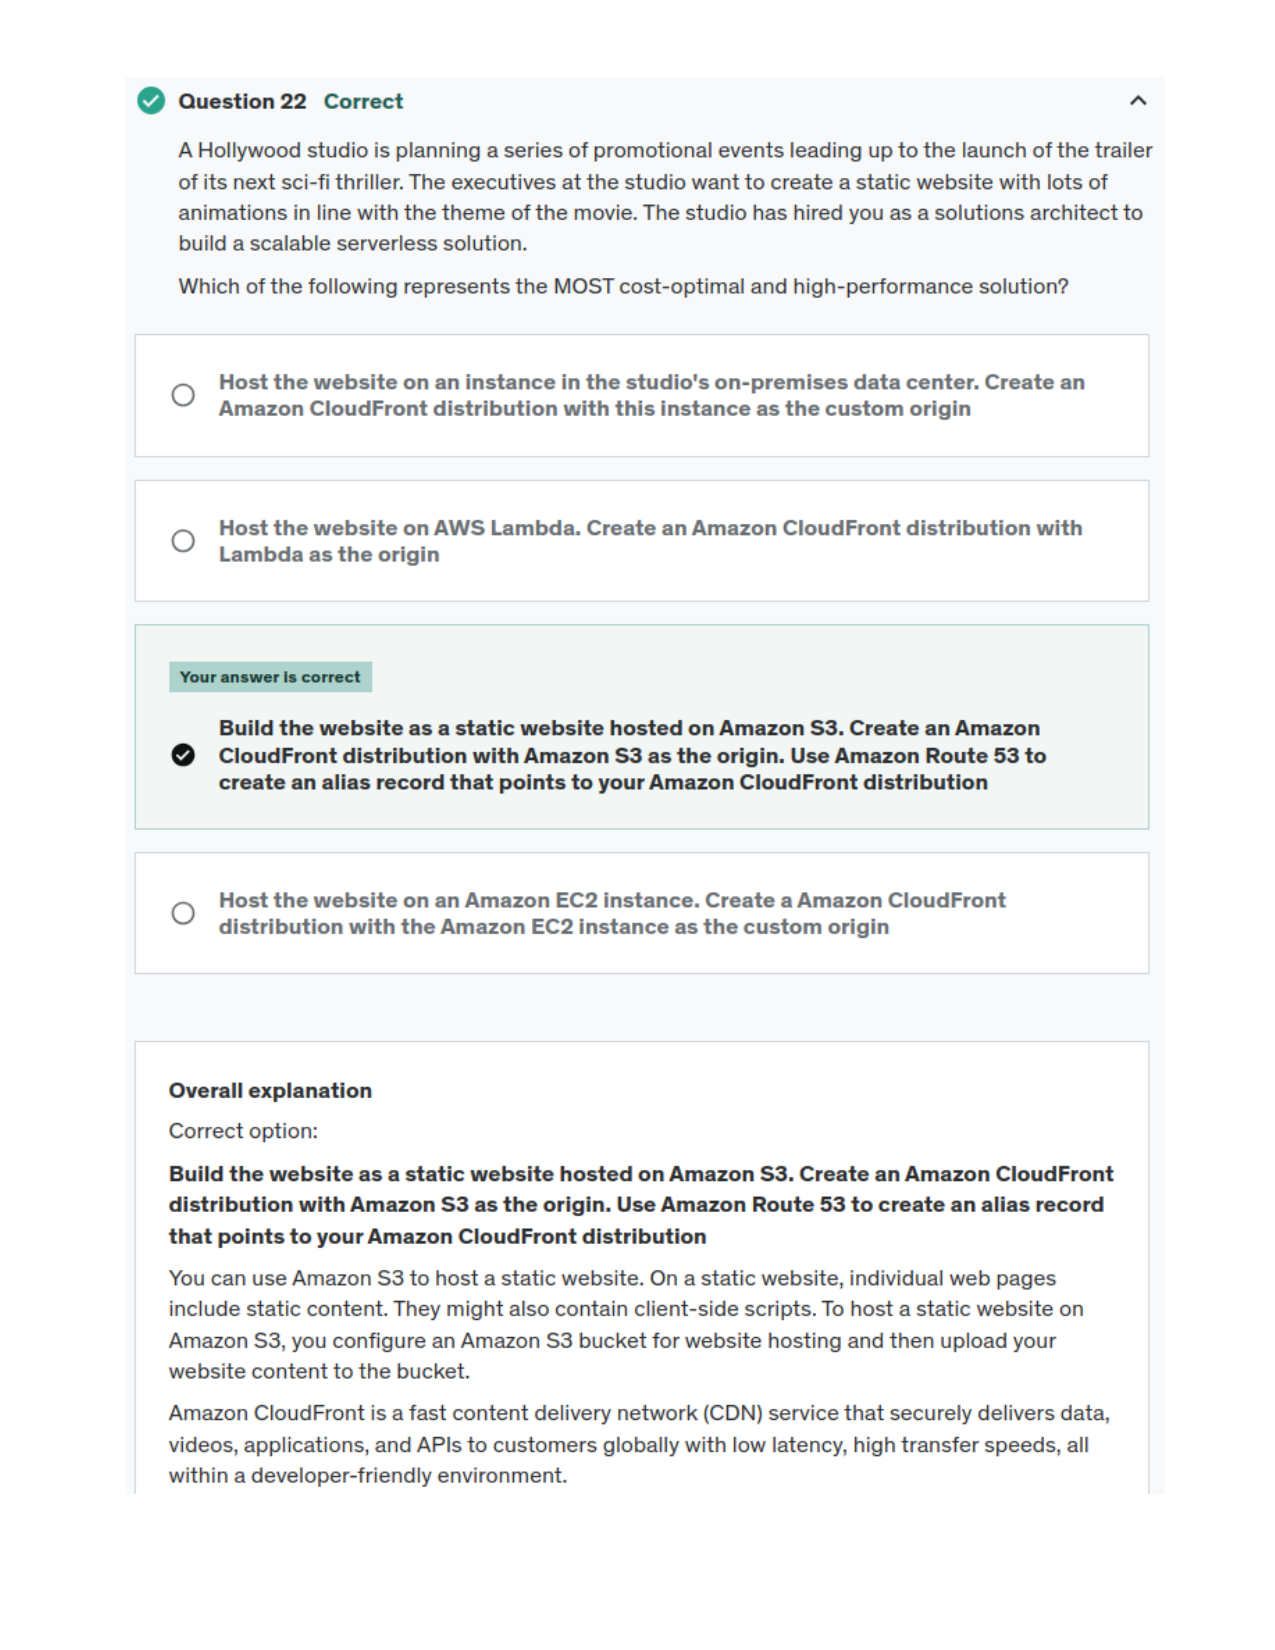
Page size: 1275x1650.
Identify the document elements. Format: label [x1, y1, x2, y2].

picture [126, 77, 1165, 1494]
